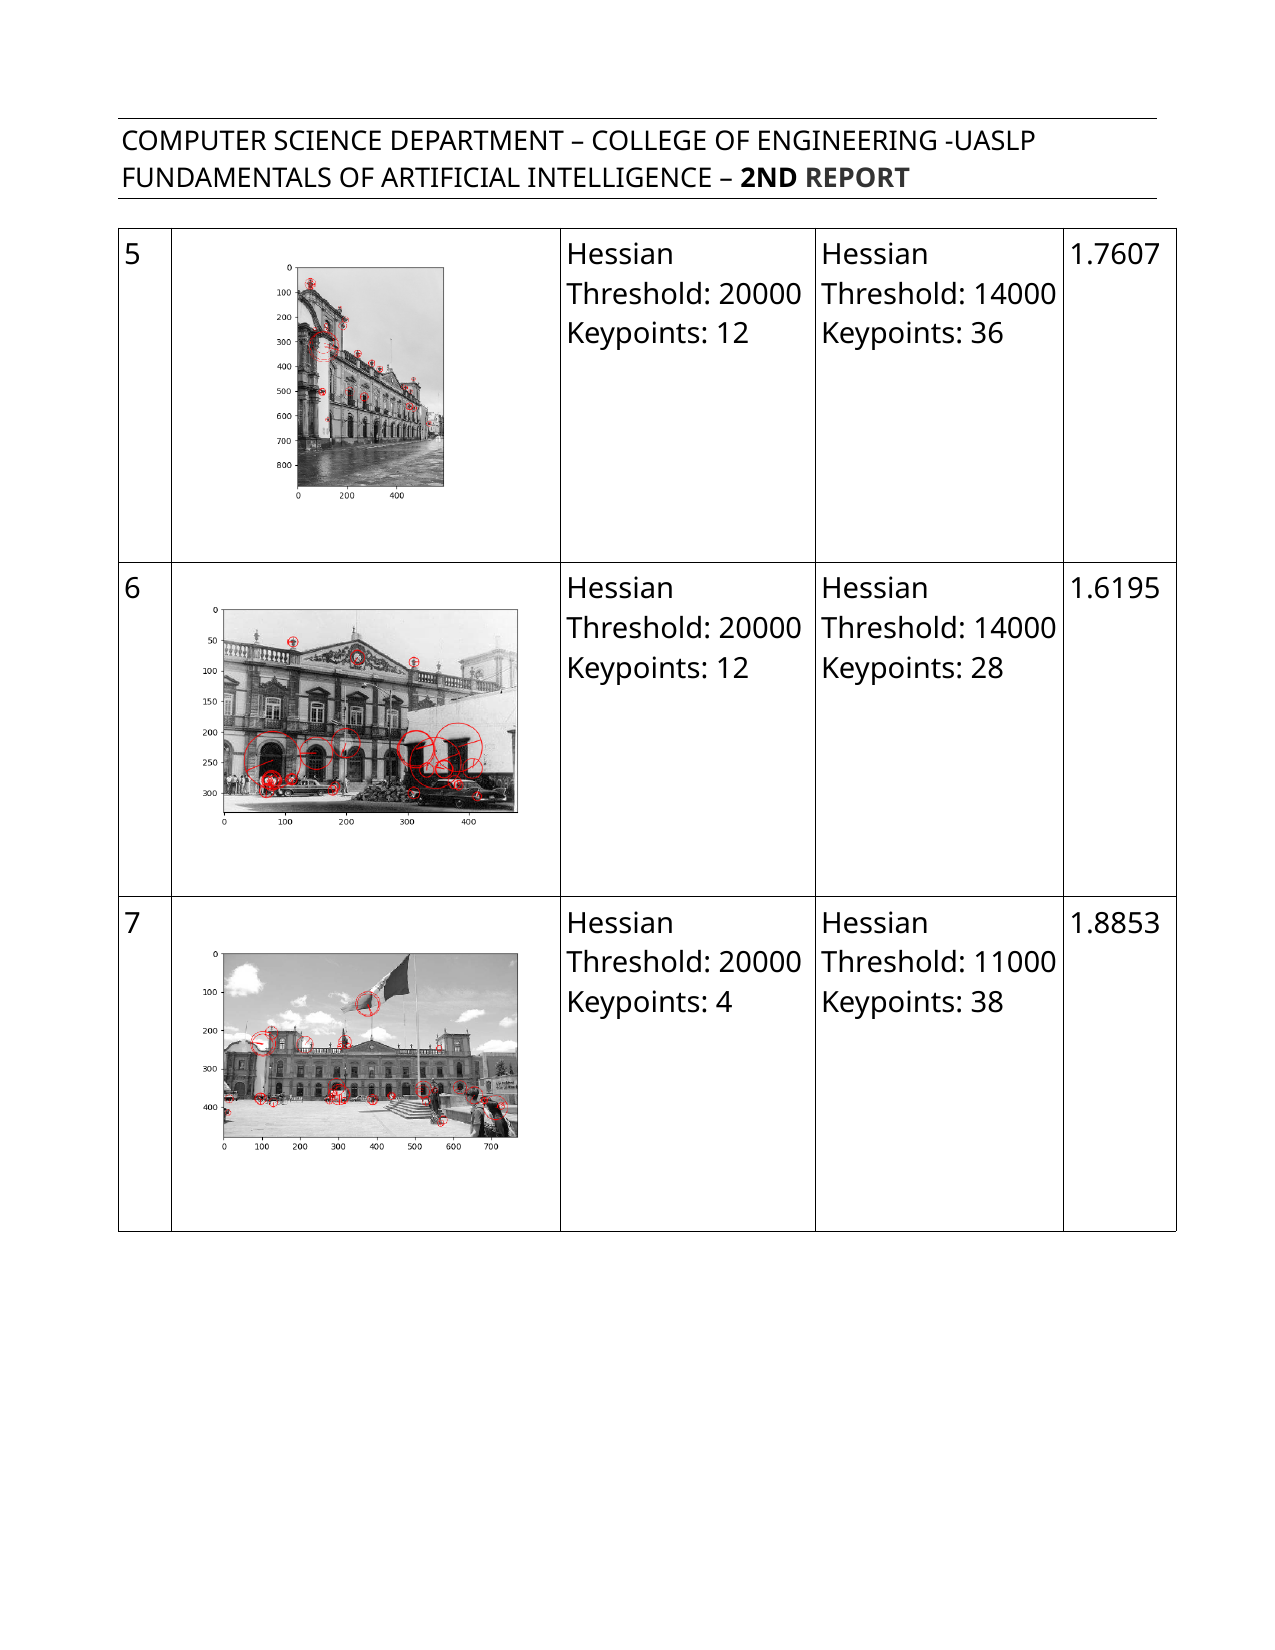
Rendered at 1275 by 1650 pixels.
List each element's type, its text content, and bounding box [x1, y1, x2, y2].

table_cell 6 [119, 563, 171, 896]
picture [177, 902, 555, 1186]
table_cell [172, 563, 560, 896]
table_cell 1.8853 [1064, 897, 1176, 1231]
table_cell Hessian Threshold: 20000 Keypoints: 4 [561, 897, 815, 1231]
table_cell [172, 897, 560, 1231]
table_cell 7 [119, 897, 171, 1231]
picture [177, 233, 555, 517]
table_cell Hessian Threshold: 20000 Keypoints: 12 [561, 229, 815, 562]
picture [177, 567, 555, 851]
table_cell Hessian Threshold: 14000 Keypoints: 28 [816, 563, 1063, 896]
table_cell 1.6195 [1064, 563, 1176, 896]
table_cell [172, 229, 560, 562]
table_cell 5 [119, 229, 171, 562]
table_cell Hessian Threshold: 11000 Keypoints: 38 [816, 897, 1063, 1231]
table_cell 1.7607 [1064, 229, 1176, 562]
table_cell Hessian Threshold: 20000 Keypoints: 12 [561, 563, 815, 896]
table_cell Hessian Threshold: 14000 Keypoints: 36 [816, 229, 1063, 562]
